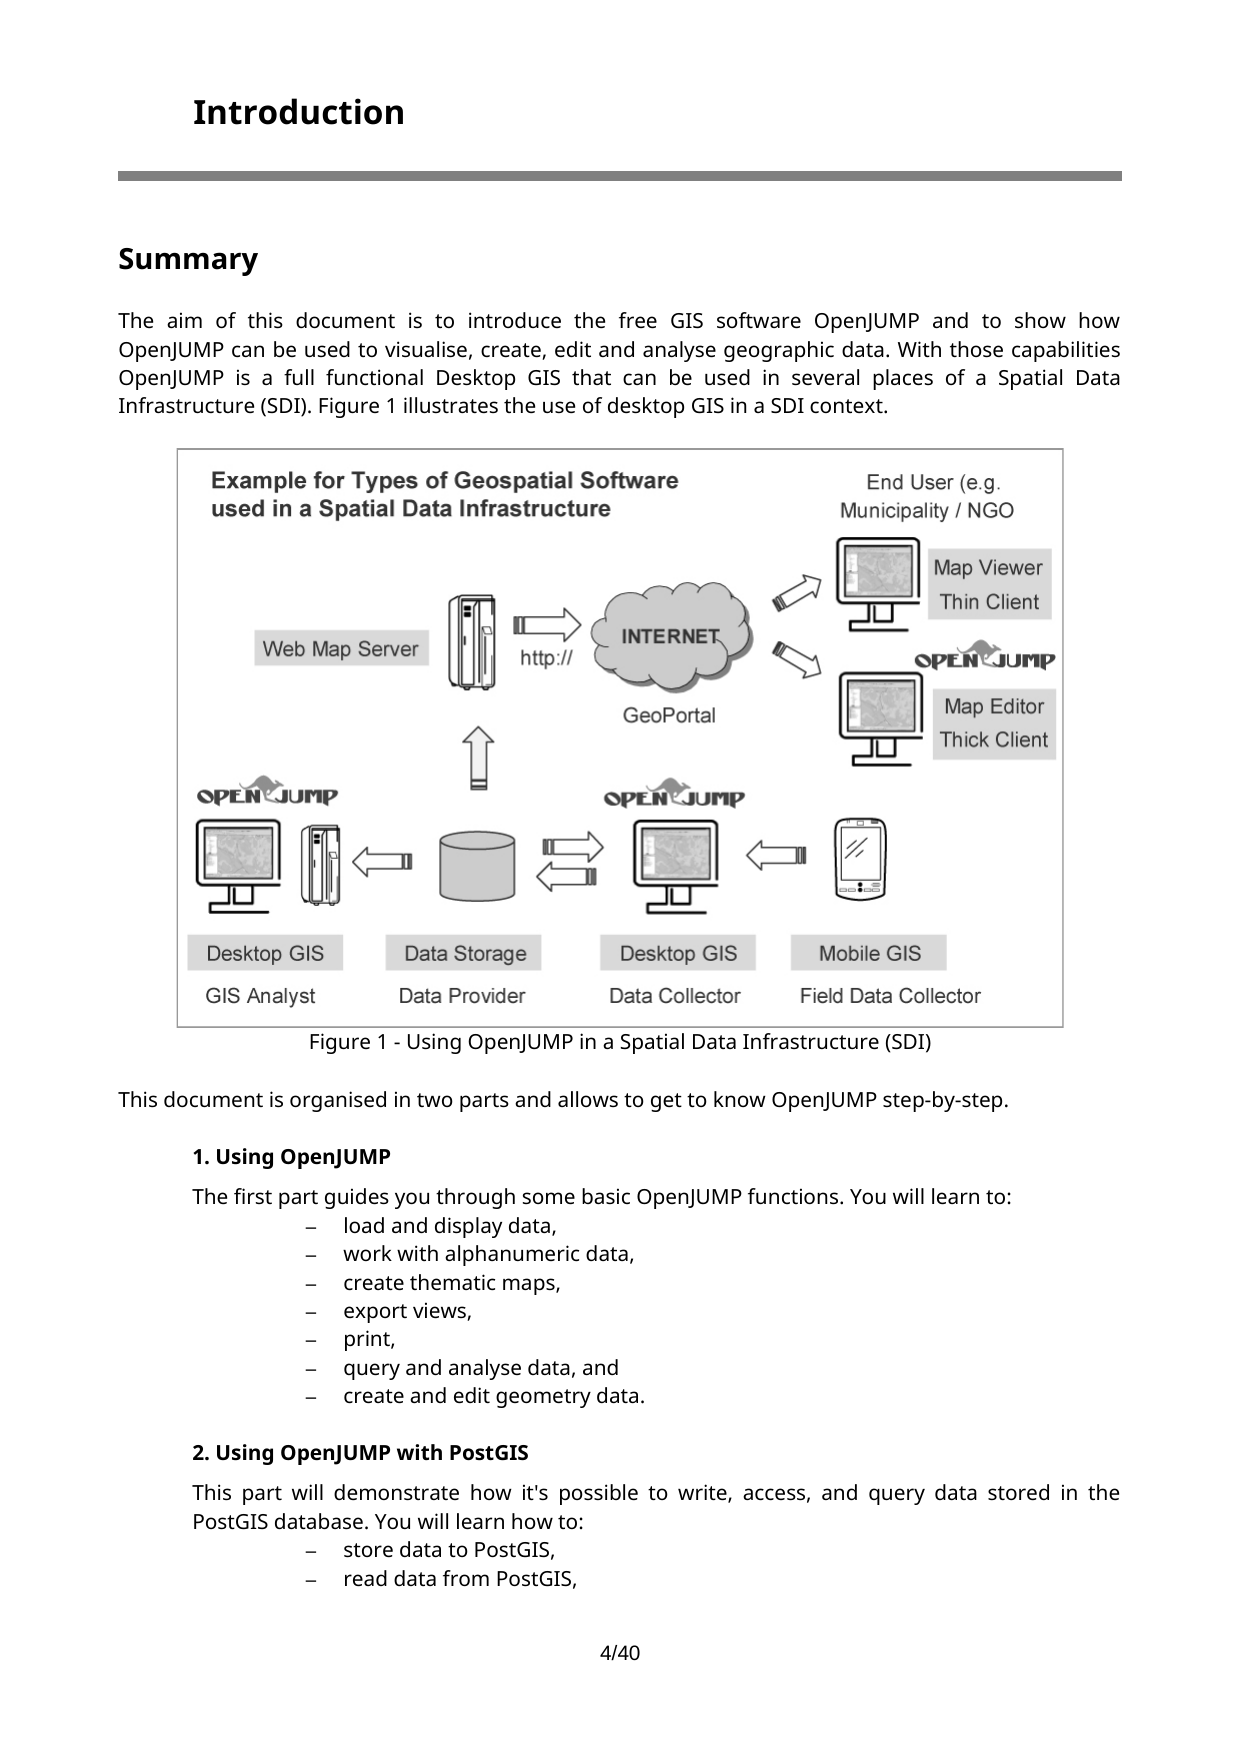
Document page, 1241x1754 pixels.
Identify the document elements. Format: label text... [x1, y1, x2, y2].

text This part will demonstrate how it's possible to write, access, and query data stored in the PostGIS database. You will learn how to: [192, 1478, 1122, 1535]
list create thematic maps, [306, 1268, 1122, 1296]
list Introduction [156, 88, 1122, 134]
text This document is organised in two parts and allows to get to know OpenJUMP step-by-step. [118, 1085, 1122, 1114]
text The aim of this document is to introduce the free GIS software OpenJUMP and to show how OpenJUMP can be used to visualise, create, edit and analyse geographic data. With those capabilities OpenJUMP is a full functional Desktop GIS that can be used in several places of a Spatial Data Infrastructure (SDI). Figure 1 illustrates the use of desktop GIS in a SDI context. [118, 306, 1122, 420]
text 2. Using OpenJUMP with PostGIS [118, 1438, 1122, 1467]
list export views, [306, 1296, 1122, 1324]
list store data to PostGIS, [306, 1535, 1122, 1564]
picture [176, 448, 1064, 1028]
list load and display data, [306, 1211, 1122, 1239]
text 1. Using OpenJUMP [118, 1142, 1122, 1171]
list read data from PostGIS, [306, 1564, 1122, 1592]
list create and edit geometry data. [306, 1381, 1122, 1410]
list query and analyse data, and [306, 1353, 1122, 1381]
text Figure 1 - Using OpenJUMP in a Spatial Data Infrastructure (SDI) [148, 473, 1093, 1056]
list work with alphanumeric data, [306, 1239, 1122, 1268]
text The first part guides you through some basic OpenJUMP functions. You will learn to: [118, 1182, 1122, 1211]
text Summary [118, 238, 1122, 278]
list print, [306, 1324, 1122, 1353]
